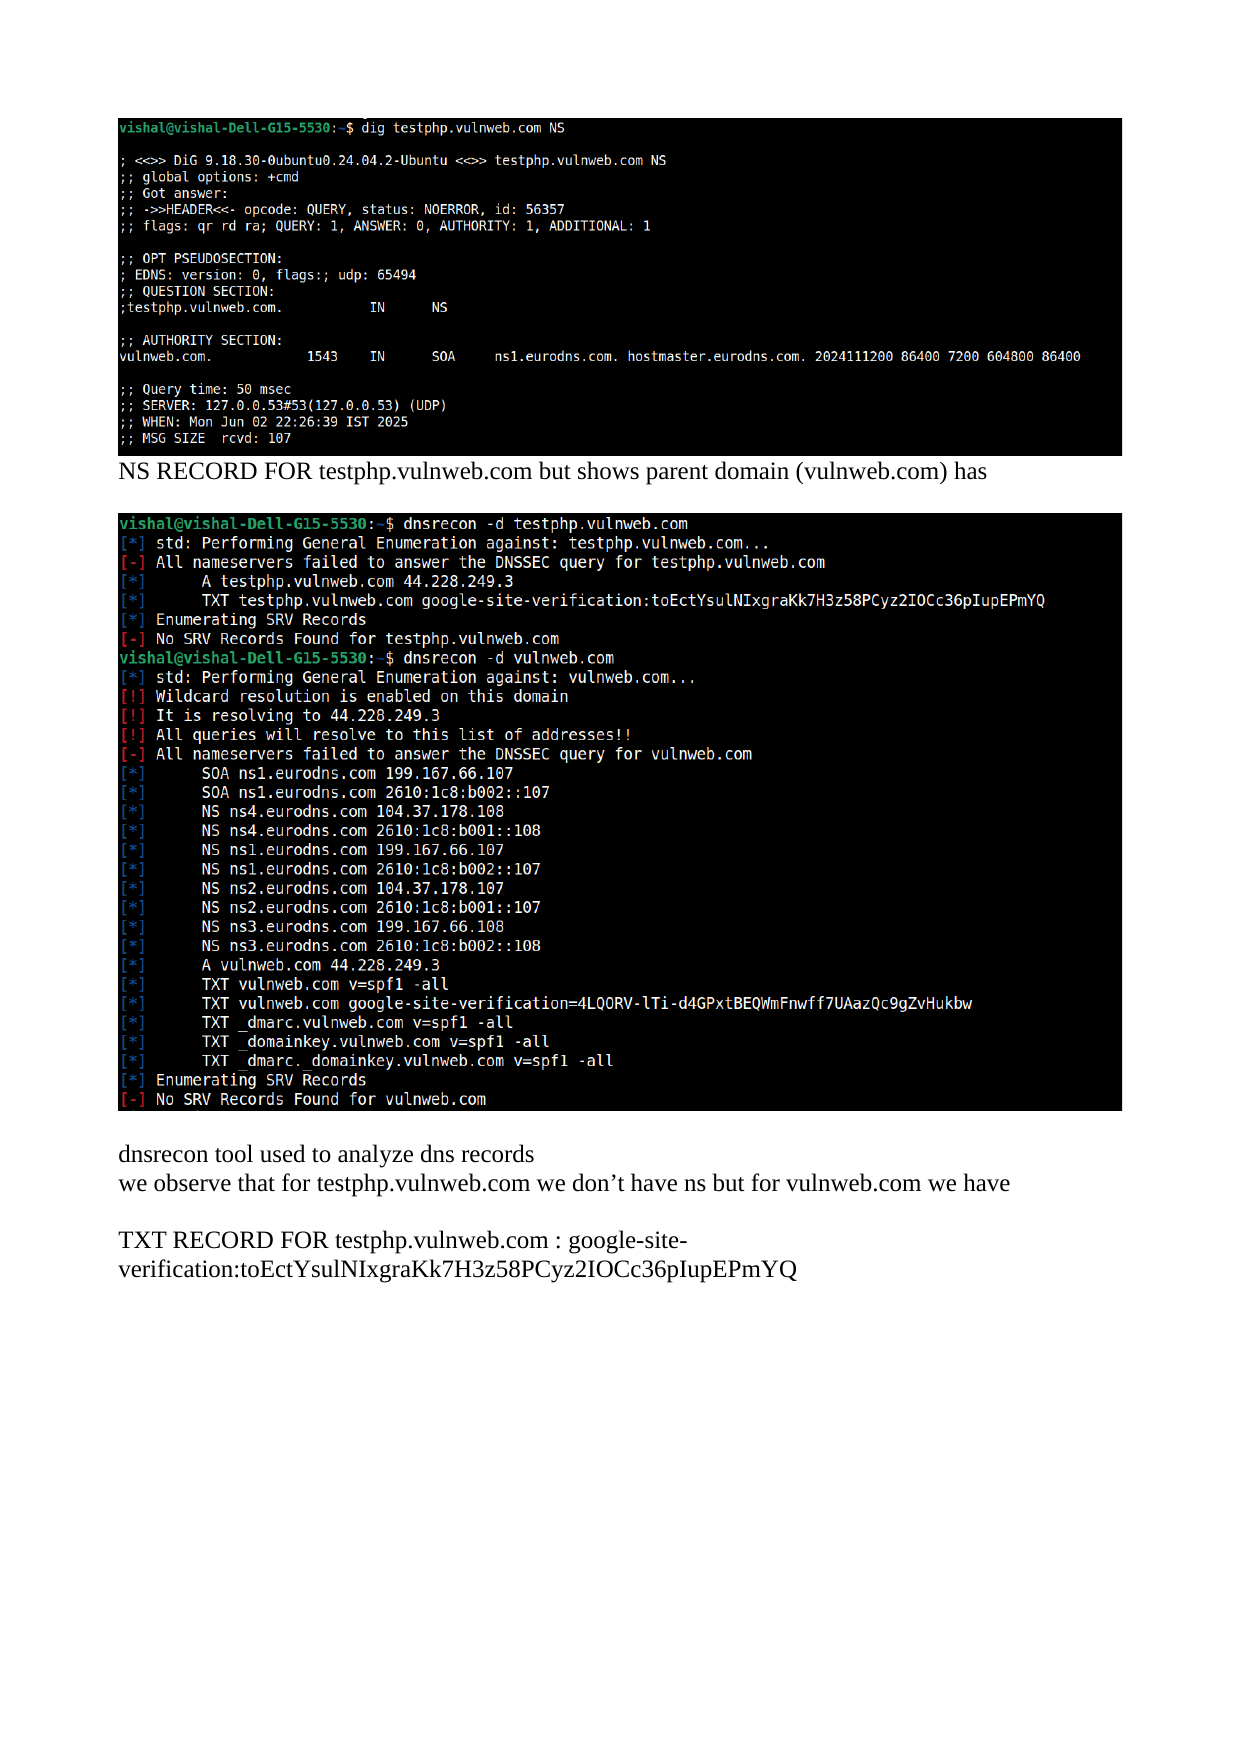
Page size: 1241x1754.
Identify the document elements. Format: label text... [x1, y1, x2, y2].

text dnsrecon tool used to analyze dns records [118, 1139, 1122, 1168]
picture [118, 118, 1123, 456]
text we observe that for testphp.vulnweb.com we don’t have ns but for vulnweb.com we have [118, 1168, 1122, 1197]
text NS RECORD FOR testphp.vulnweb.com but shows parent domain (vulnweb.com) has [118, 456, 1122, 485]
text TXT RECORD FOR testphp.vulnweb.com : google-site-verification:toEctYsulNIxgraKk7H3z58PCyz2IOCc36pIupEPmYQ [118, 1225, 1122, 1283]
picture [118, 513, 1123, 1111]
